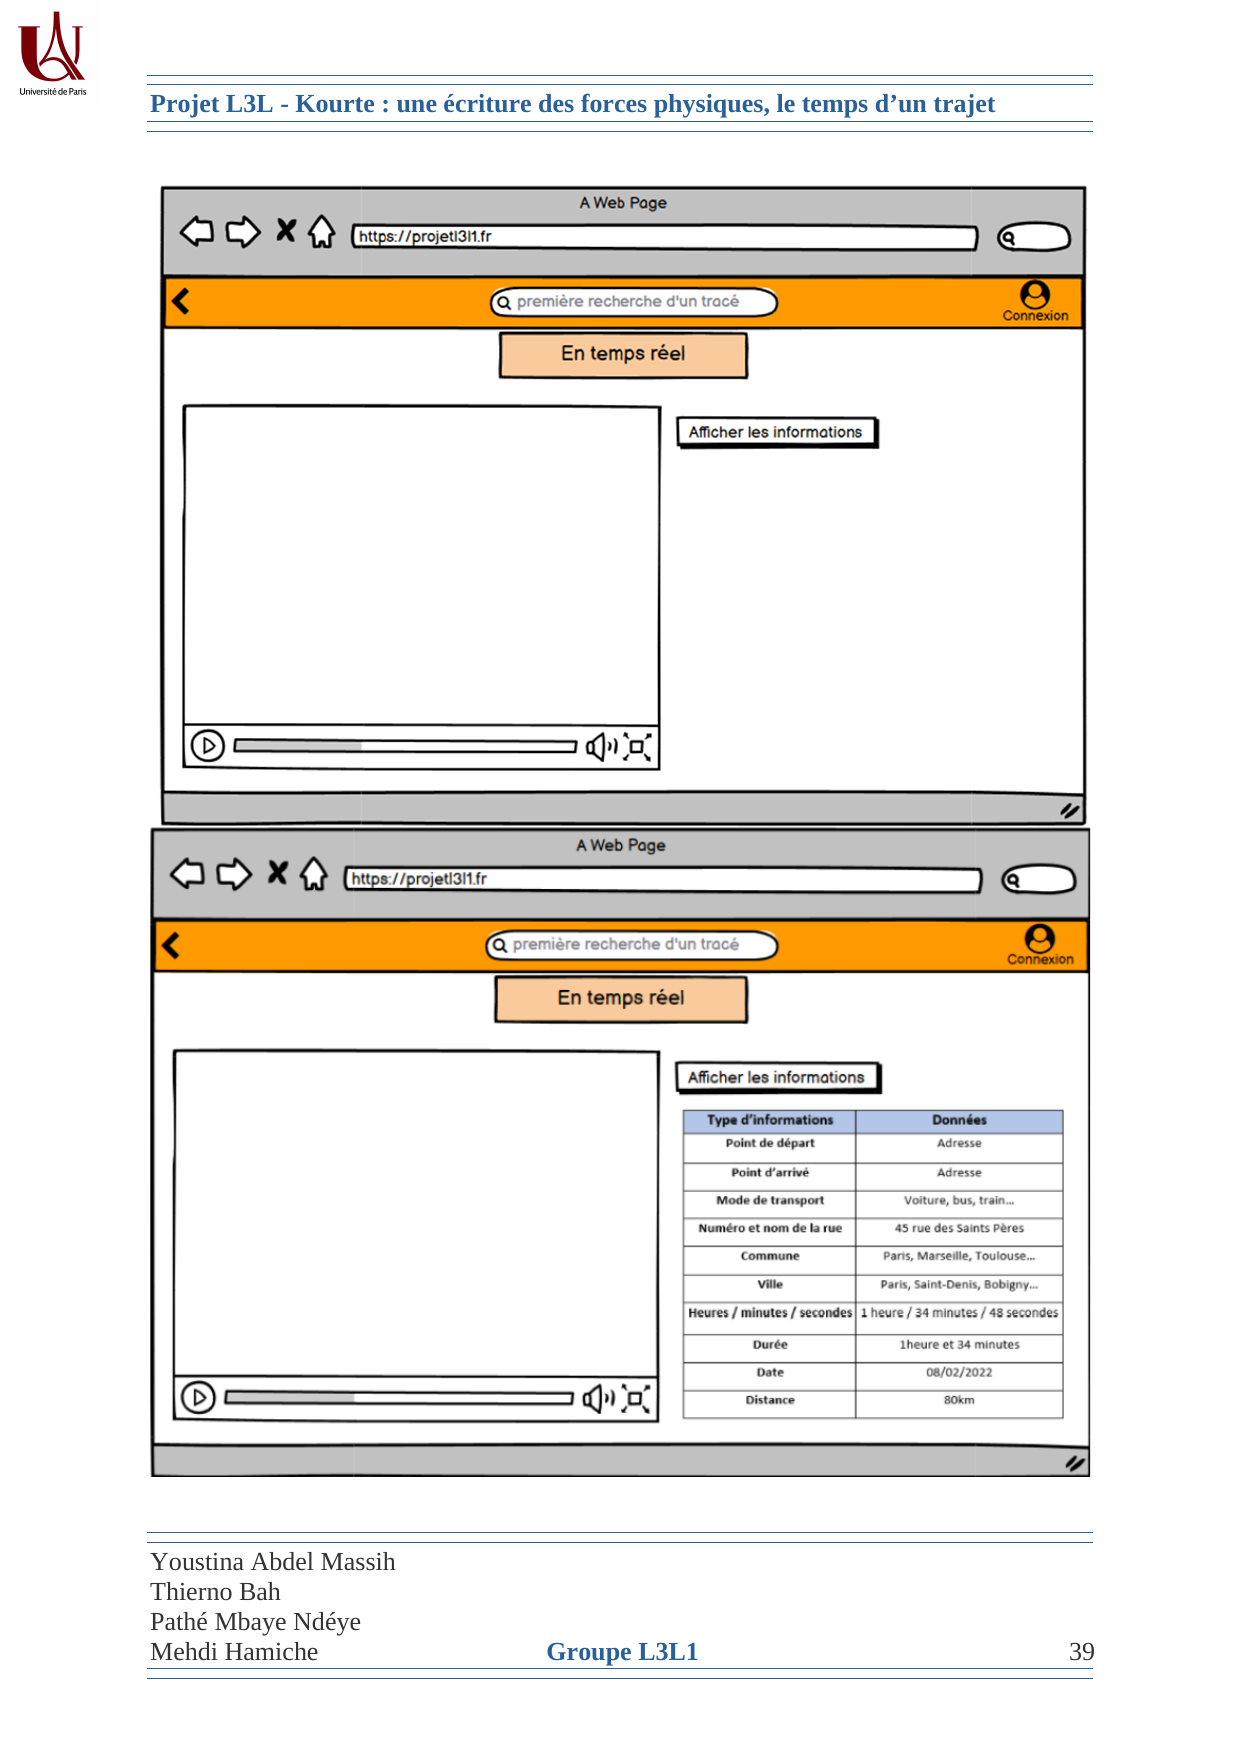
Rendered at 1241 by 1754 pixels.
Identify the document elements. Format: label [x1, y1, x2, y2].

picture [0, 0, 101, 107]
picture [150, 177, 1091, 1477]
